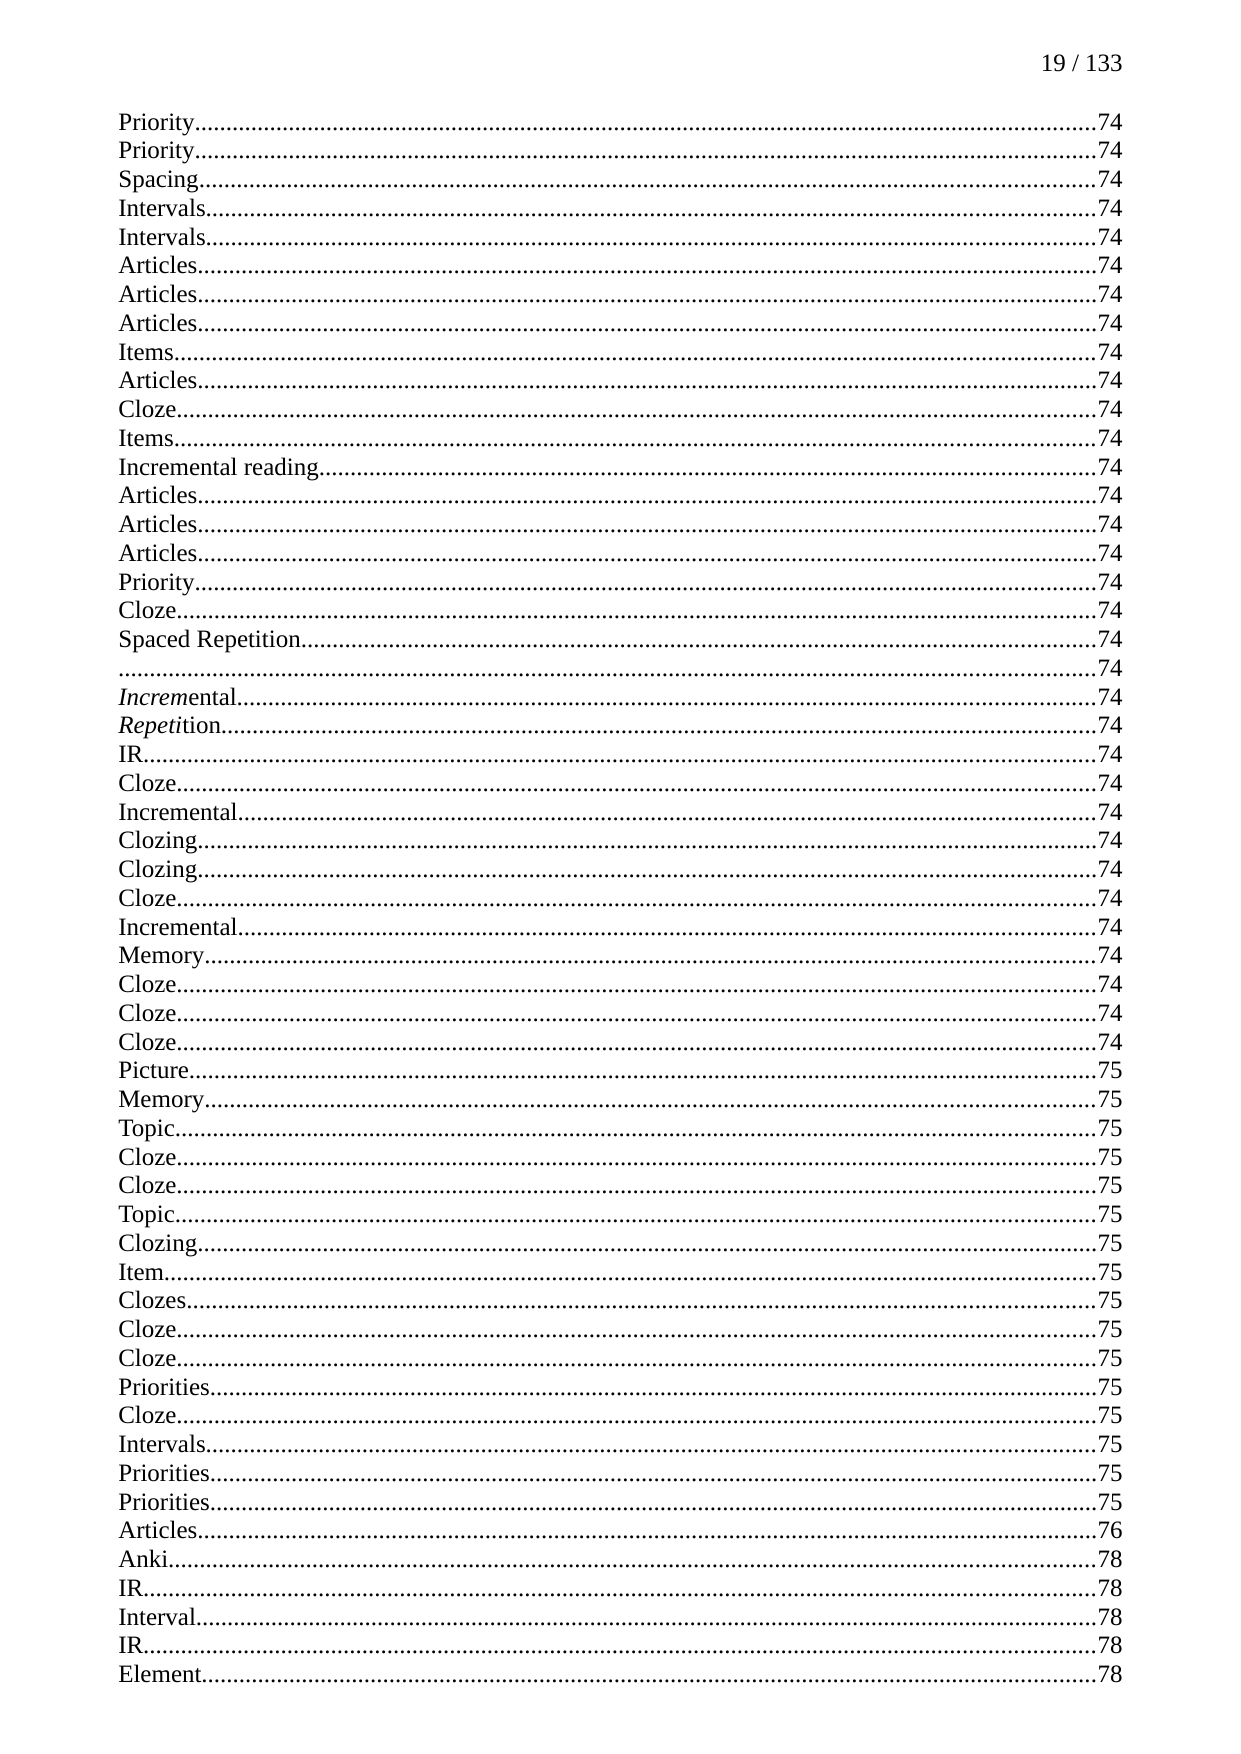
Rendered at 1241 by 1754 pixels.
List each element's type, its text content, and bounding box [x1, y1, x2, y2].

text Cloze 75 [118, 1401, 1122, 1429]
text Cloze 75 [118, 1314, 1122, 1343]
text Items 74 [118, 423, 1122, 452]
text Clozing 74 [118, 826, 1122, 854]
text Topic 75 [118, 1113, 1122, 1142]
text Cloze 74 [118, 1027, 1122, 1056]
text Items 74 [118, 337, 1122, 366]
text 74 [118, 653, 1122, 682]
text Cloze 75 [118, 1171, 1122, 1199]
text Cloze 75 [118, 1343, 1122, 1372]
text Cloze 74 [118, 596, 1122, 624]
text Cloze 74 [118, 969, 1122, 998]
text Item 75 [118, 1257, 1122, 1286]
text Priority 74 [118, 136, 1122, 164]
text Element 78 [118, 1659, 1122, 1688]
text Cloze 75 [118, 1142, 1122, 1171]
text Incremental 74 [118, 682, 1122, 711]
text Priorities 75 [118, 1372, 1122, 1401]
text Priority 74 [118, 107, 1122, 136]
text Incremental 74 [118, 912, 1122, 941]
text Articles 74 [118, 251, 1122, 279]
text Cloze 74 [118, 998, 1122, 1027]
text Topic 75 [118, 1199, 1122, 1228]
text Articles 74 [118, 308, 1122, 337]
text Cloze 74 [118, 883, 1122, 912]
text Priorities 75 [118, 1458, 1122, 1487]
text Clozing 75 [118, 1228, 1122, 1257]
text IR 74 [118, 739, 1122, 768]
text IR 78 [118, 1631, 1122, 1659]
text Articles 76 [118, 1516, 1122, 1544]
text Articles 74 [118, 538, 1122, 567]
text Cloze 74 [118, 394, 1122, 423]
text Clozes 75 [118, 1286, 1122, 1314]
text Interval 78 [118, 1602, 1122, 1631]
text Articles 74 [118, 366, 1122, 394]
text Spacing 74 [118, 164, 1122, 193]
text IR 78 [118, 1573, 1122, 1602]
text Incremental 74 [118, 797, 1122, 826]
text Articles 74 [118, 509, 1122, 538]
text Intervals 74 [118, 222, 1122, 251]
text Memory 74 [118, 941, 1122, 969]
text Cloze 74 [118, 768, 1122, 797]
text Spaced Repetition 74 [118, 624, 1122, 653]
text Anki 78 [118, 1544, 1122, 1573]
text Incremental reading 74 [118, 452, 1122, 481]
text Priority 74 [118, 567, 1122, 596]
text Picture 75 [118, 1056, 1122, 1084]
text Articles 74 [118, 481, 1122, 509]
text Articles 74 [118, 279, 1122, 308]
text Repetition 74 [118, 711, 1122, 739]
text Intervals 74 [118, 193, 1122, 222]
text Priorities 75 [118, 1487, 1122, 1516]
text Memory 75 [118, 1084, 1122, 1113]
text Intervals 75 [118, 1429, 1122, 1458]
text Clozing 74 [118, 854, 1122, 883]
